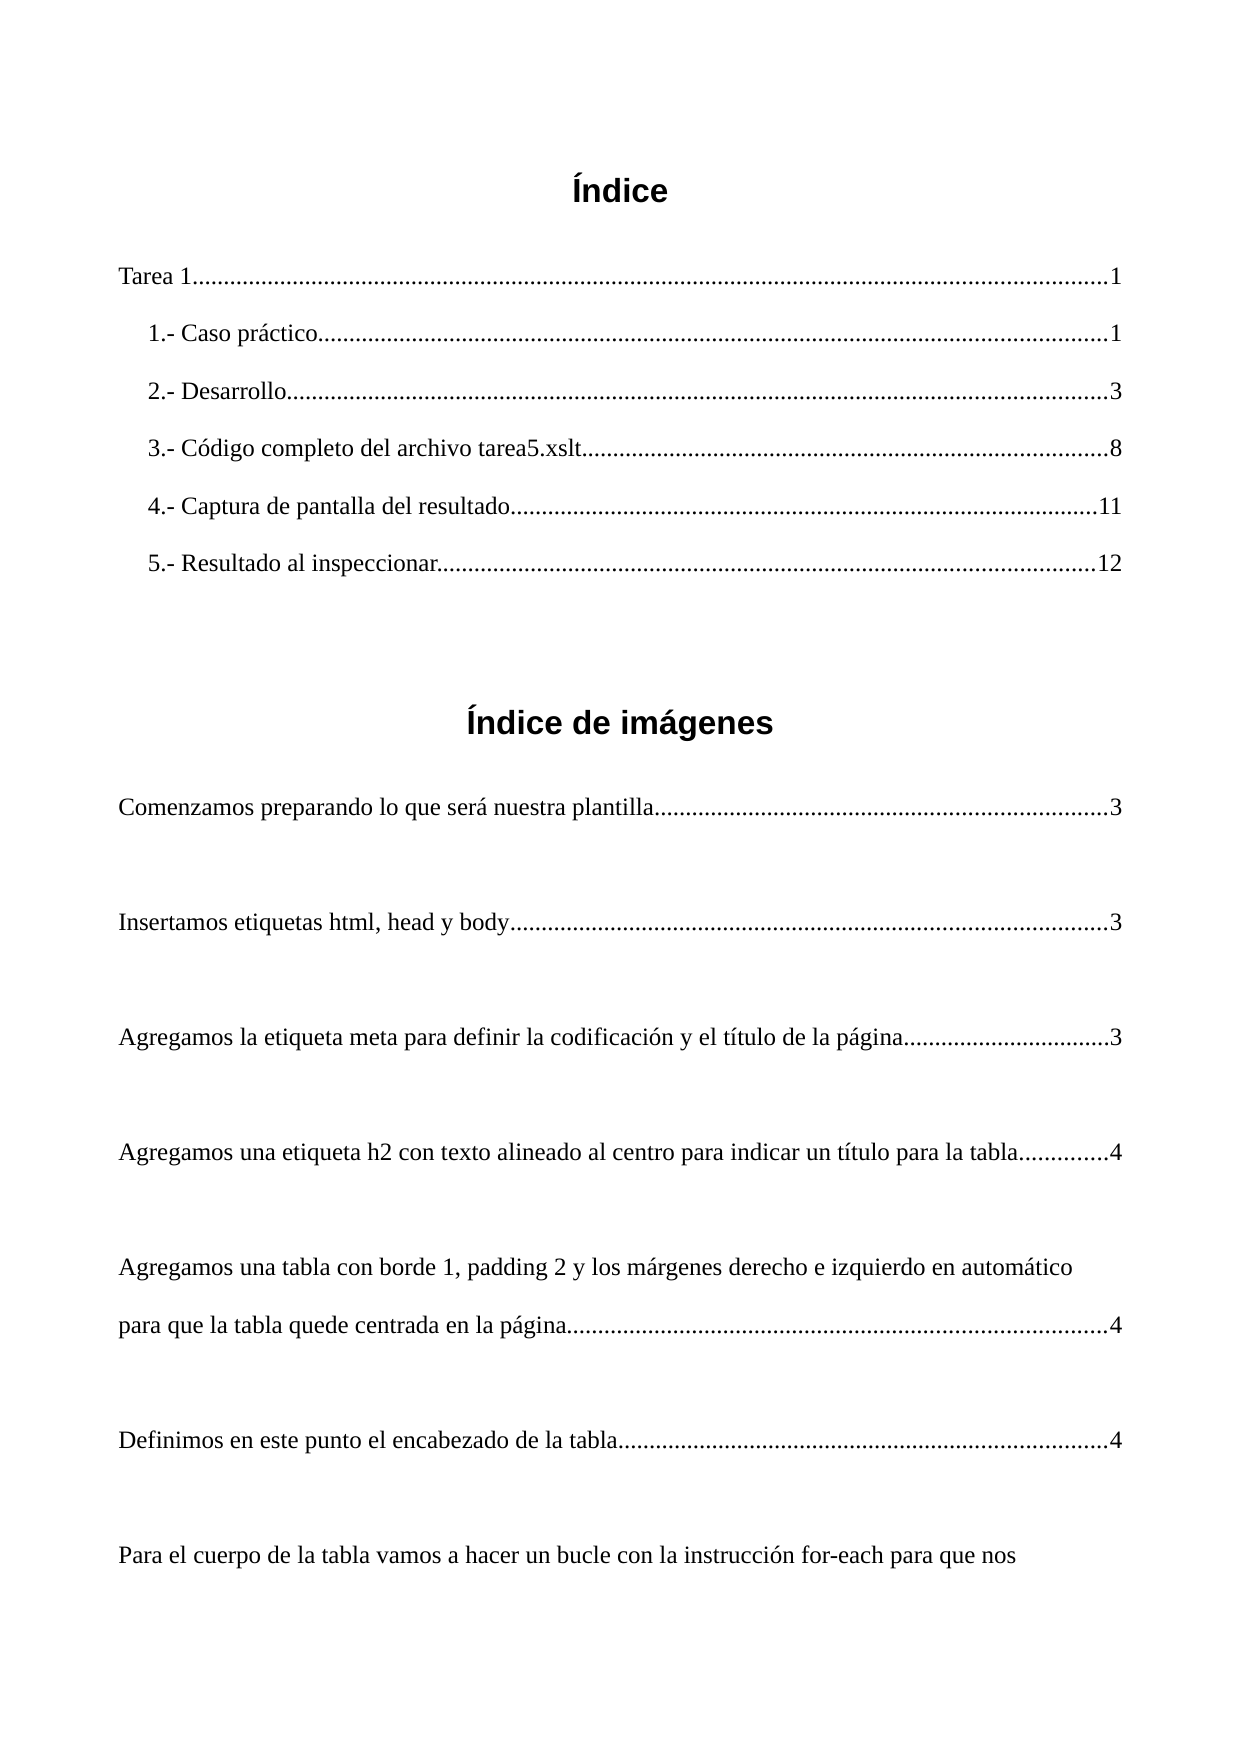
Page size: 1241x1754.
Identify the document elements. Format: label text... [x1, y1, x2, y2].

text Comenzamos preparando lo que será nuestra plantilla 3 [118, 792, 1122, 821]
text Agregamos una tabla con borde 1, padding 2 y los márgenes derecho e izquierdo en automático para que la tabla quede centrada en la página 4 [118, 1252, 1122, 1338]
text 4.- Captura de pantalla del resultado. 11 [148, 491, 1122, 519]
text Definimos en este punto el encabezado de la tabla 4 [118, 1425, 1122, 1453]
text 5.- Resultado al inspeccionar. 12 [148, 548, 1122, 577]
text Agregamos una etiqueta h2 con texto alineado al centro para indicar un título para la tabla. 4 [118, 1137, 1122, 1166]
text Agregamos la etiqueta meta para definir la codificación y el título de la página 3 [118, 1022, 1122, 1051]
subtitle Índice [118, 171, 1122, 210]
text 2.- Desarrollo 3 [148, 376, 1122, 404]
text 3.- Código completo del archivo tarea5.xslt. 8 [148, 433, 1122, 462]
text Tarea 1. 1 [118, 261, 1122, 289]
subtitle Índice de imágenes [118, 703, 1122, 741]
text 1.- Caso práctico 1 [148, 318, 1122, 347]
text Para el cuerpo de la tabla vamos a hacer un bucle con la instrucción for-each para que nos [118, 1540, 1122, 1568]
text Insertamos etiquetas html, head y body 3 [118, 907, 1122, 936]
